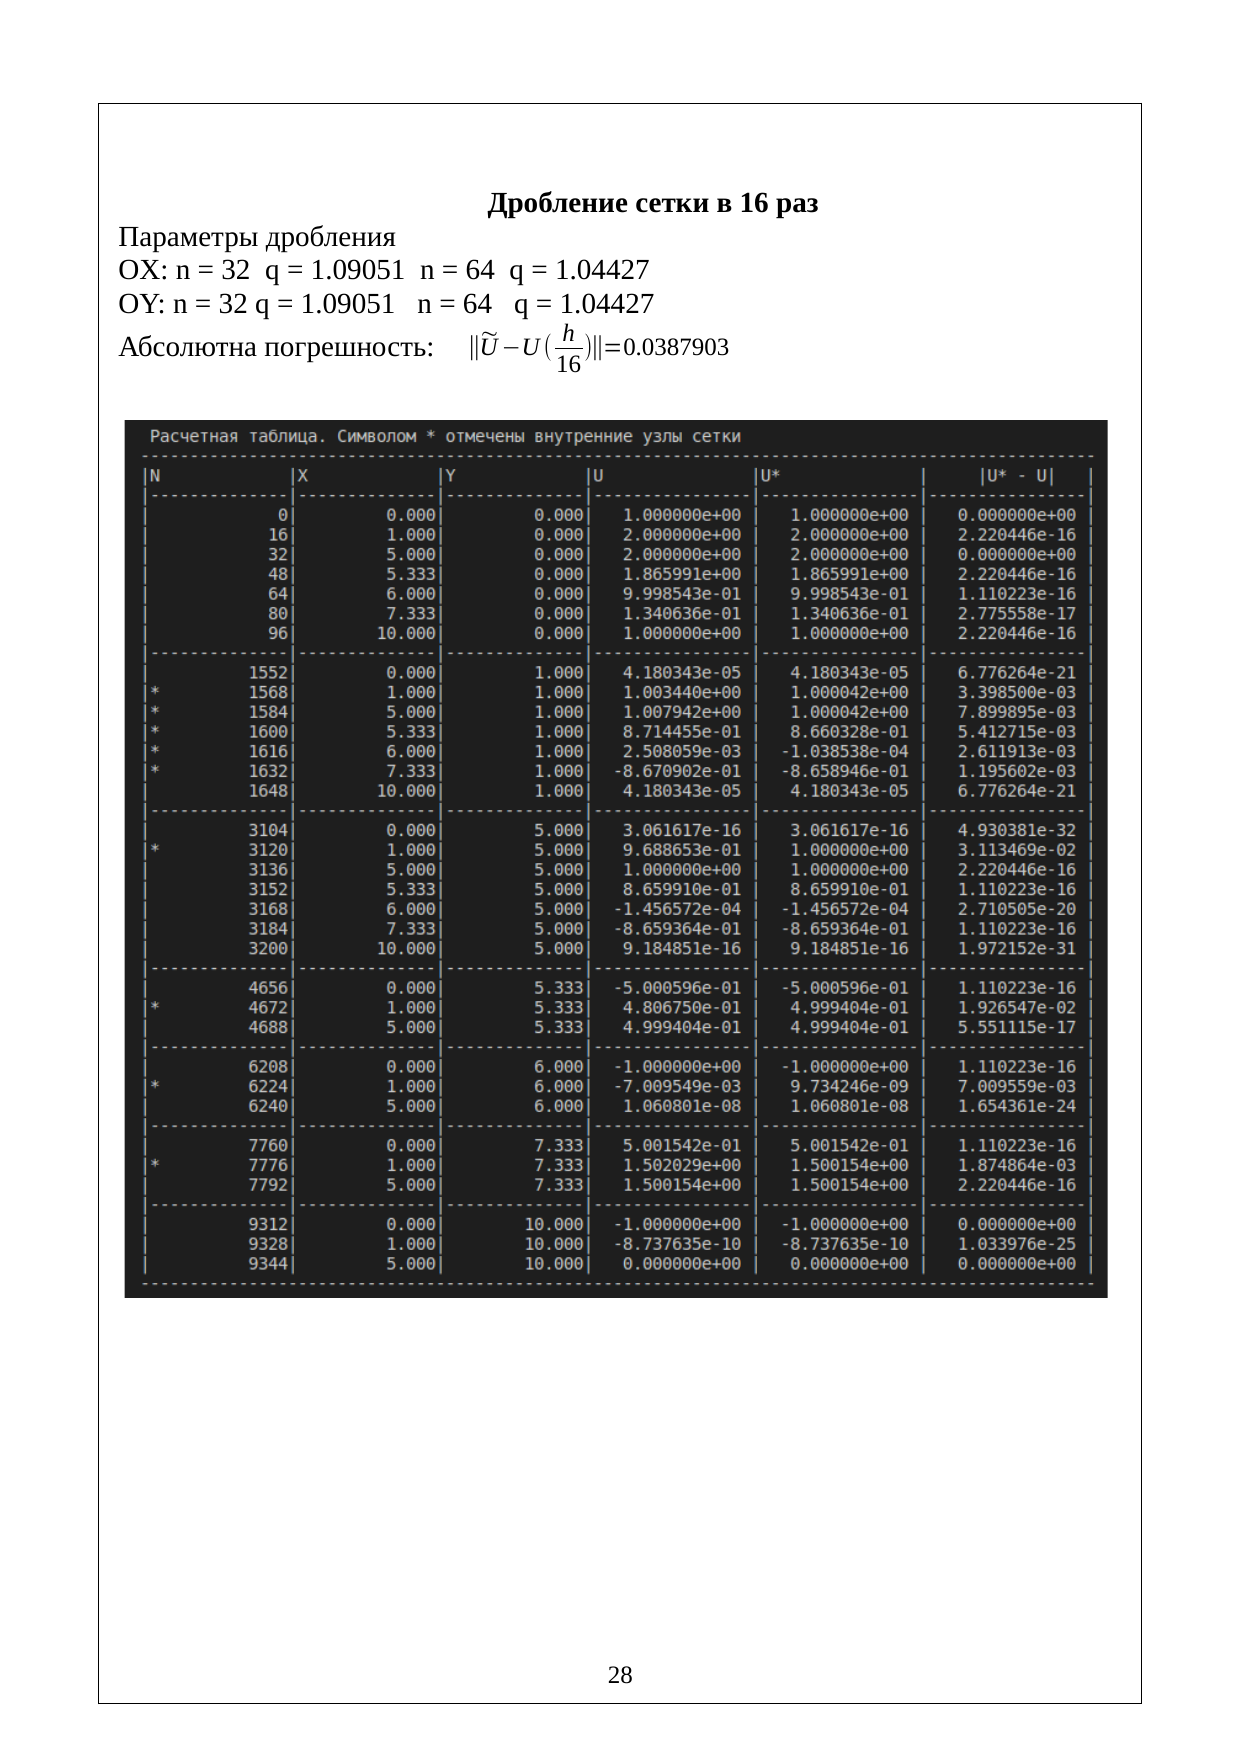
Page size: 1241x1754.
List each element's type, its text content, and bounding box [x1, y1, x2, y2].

list Параметры дробления [118, 219, 1137, 252]
picture [124, 420, 1108, 1298]
list Абсолютна погрешность: [118, 319, 1137, 378]
list OX: n = 32 q = 1.09051 n = 64 q = 1.04427 [118, 252, 1137, 286]
list OY: n = 32 q = 1.09051 n = 64 q = 1.04427 [118, 286, 1137, 319]
list Дробление сетки в 16 раз [118, 185, 1137, 219]
